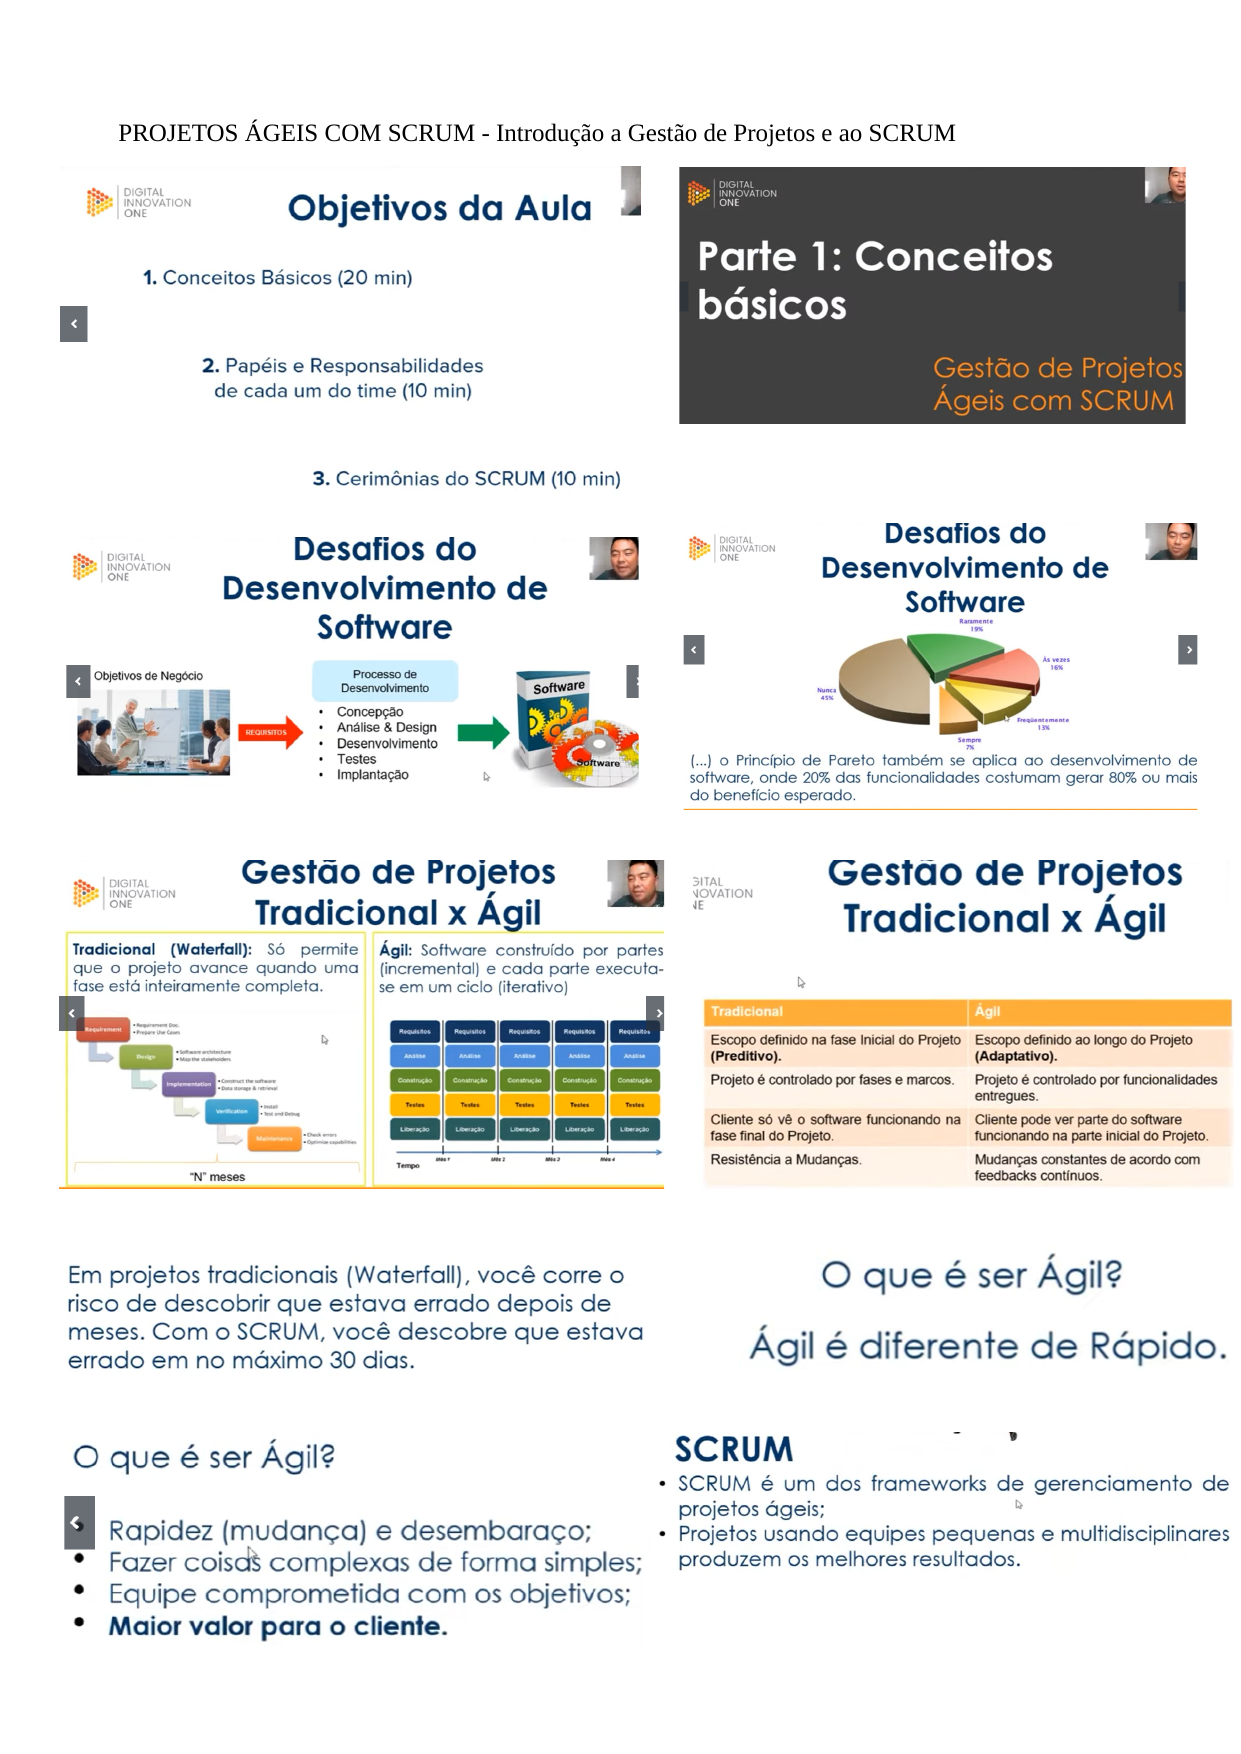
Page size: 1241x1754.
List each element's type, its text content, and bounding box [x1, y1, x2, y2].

picture [64, 1432, 1232, 1651]
picture [59, 1237, 657, 1398]
picture [66, 537, 639, 806]
picture [679, 167, 1186, 424]
picture [683, 523, 1198, 810]
picture [59, 860, 665, 1189]
picture [60, 166, 641, 508]
picture [693, 860, 1234, 1190]
picture [738, 1239, 1240, 1386]
text PROJETOS ÁGEIS COM SCRUM - Introdução a Gestão de Projetos e ao SCRUM [118, 118, 1122, 147]
